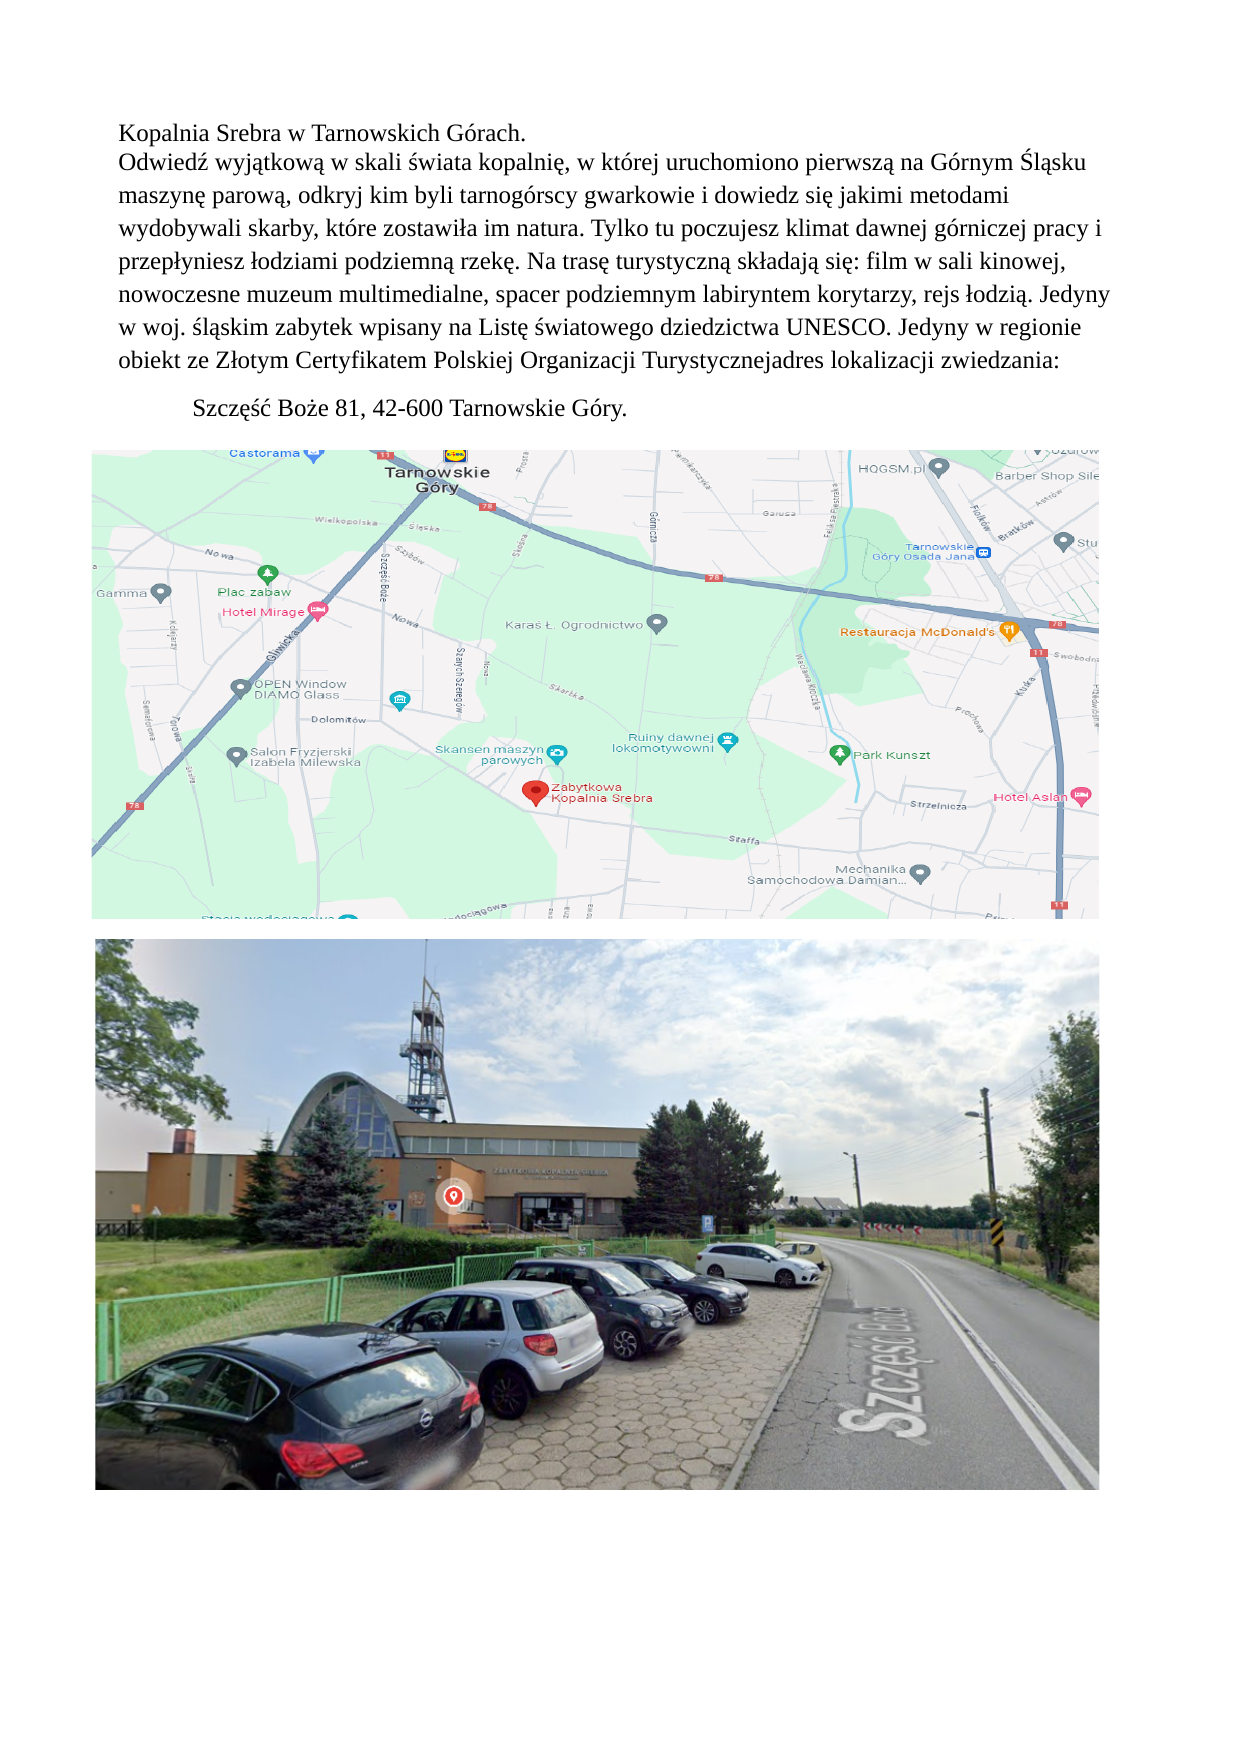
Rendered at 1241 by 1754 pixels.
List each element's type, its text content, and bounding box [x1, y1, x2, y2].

text Kopalnia Srebra w Tarnowskich Górach. [118, 118, 1122, 147]
picture [91, 450, 1099, 919]
text Szczęść Boże 81, 42-600 Tarnowskie Góry. [118, 393, 1122, 421]
picture [95, 939, 1100, 1490]
text Odwiedź wyjątkową w skali świata kopalnię, w której uruchomiono pierwszą na Górnym Śląsku maszynę parową, odkryj kim byli tarnogórscy gwarkowie i dowiedz się jakimi metodami wydobywali skarby, które zostawiła im natura. Tylko tu poczujesz klimat dawnej górniczej pracy i przepłyniesz łodziami podziemną rzekę. Na trasę turystyczną składają się: film w sali kinowej, nowoczesne muzeum multimedialne, spacer podziemnym labiryntem korytarzy, rejs łodzią. Jedyny w woj. śląskim zabytek wpisany na Listę światowego dziedzictwa UNESCO. Jedyny w regionie obiekt ze Złotym Certyfikatem Polskiej Organizacji Turystycznejadres lokalizacji zwiedzania: [118, 147, 1122, 374]
